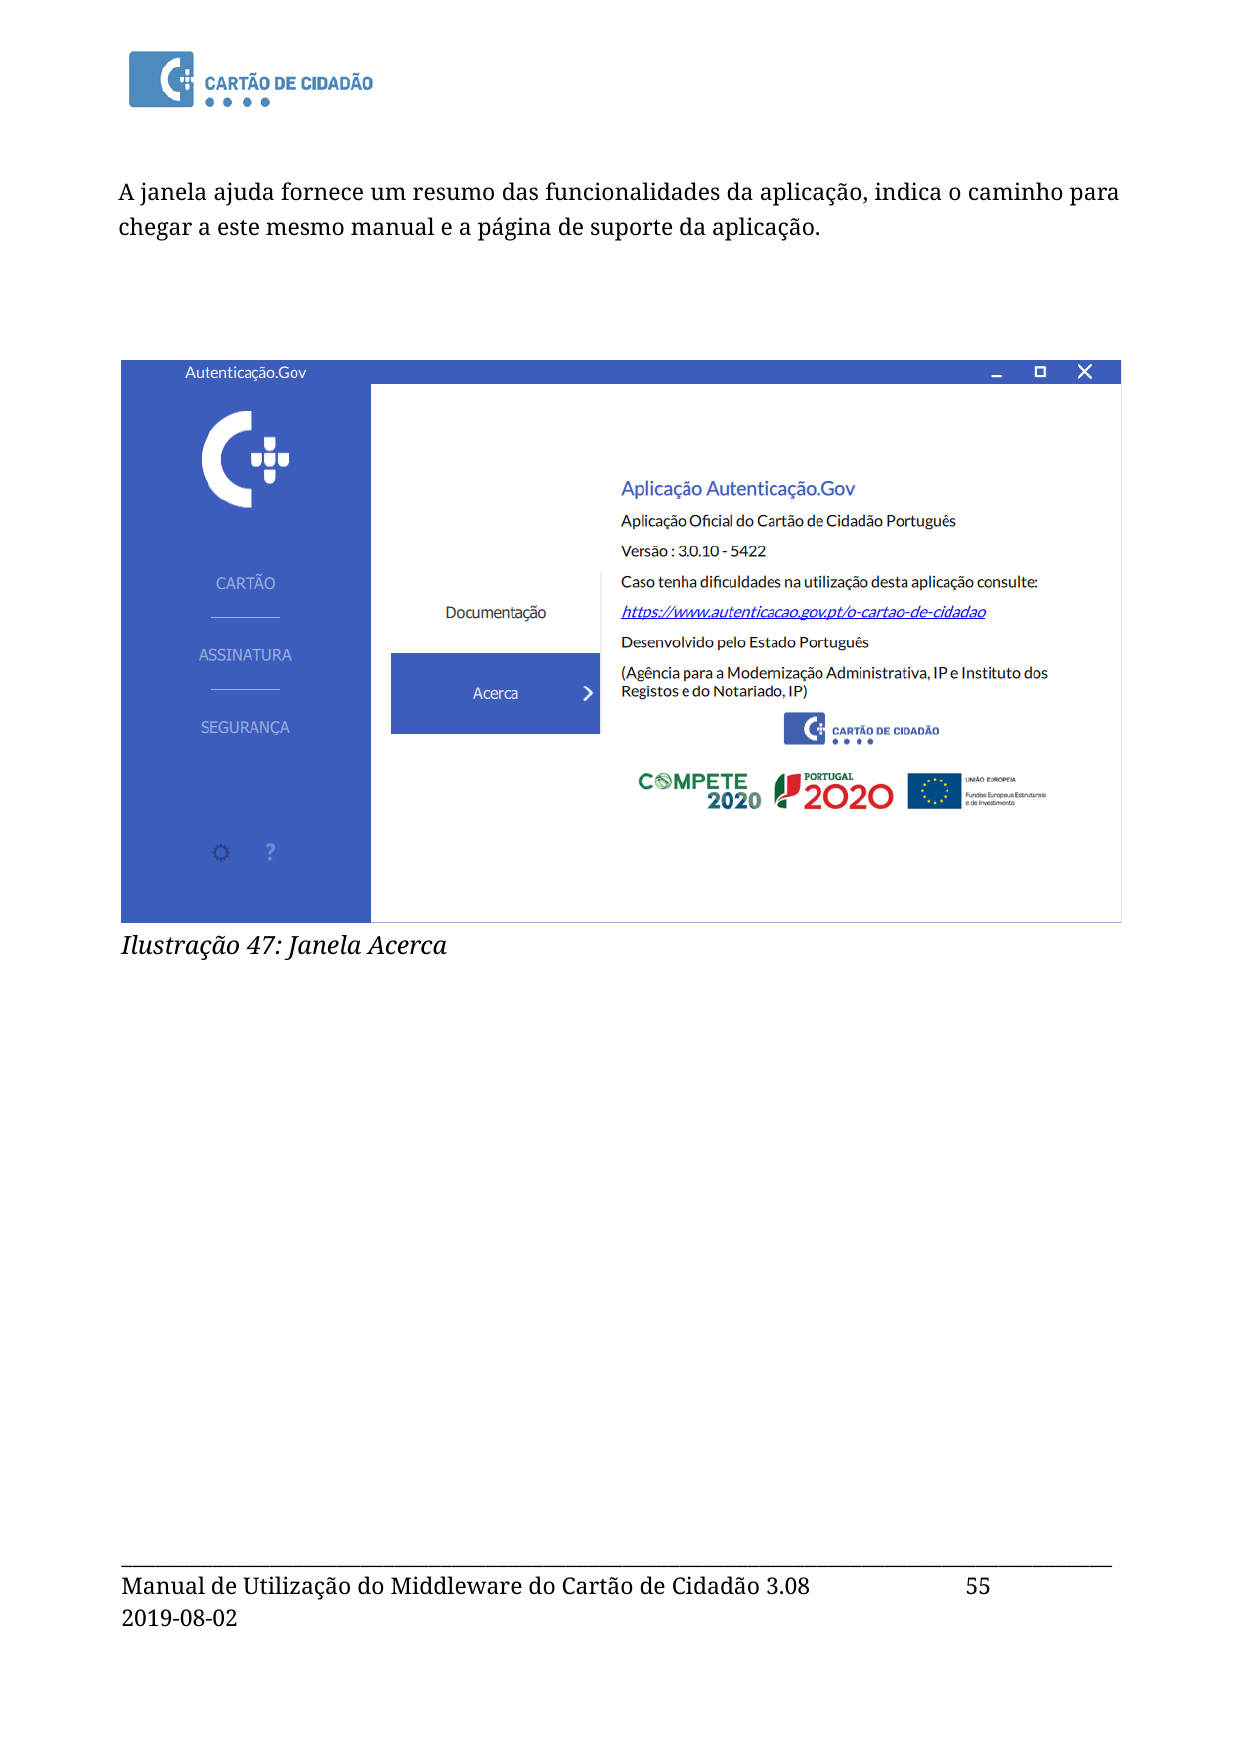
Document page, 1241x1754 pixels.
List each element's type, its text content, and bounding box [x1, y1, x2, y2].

picture [121, 360, 1122, 923]
text Ilustração 47: Janela Acerca [121, 923, 1121, 962]
text A janela ajuda fornece um resumo das funcionalidades da aplicação, indica o caminho para chegar a este mesmo manual e a página de suporte da aplicação. [118, 175, 1122, 243]
picture [127, 45, 420, 115]
